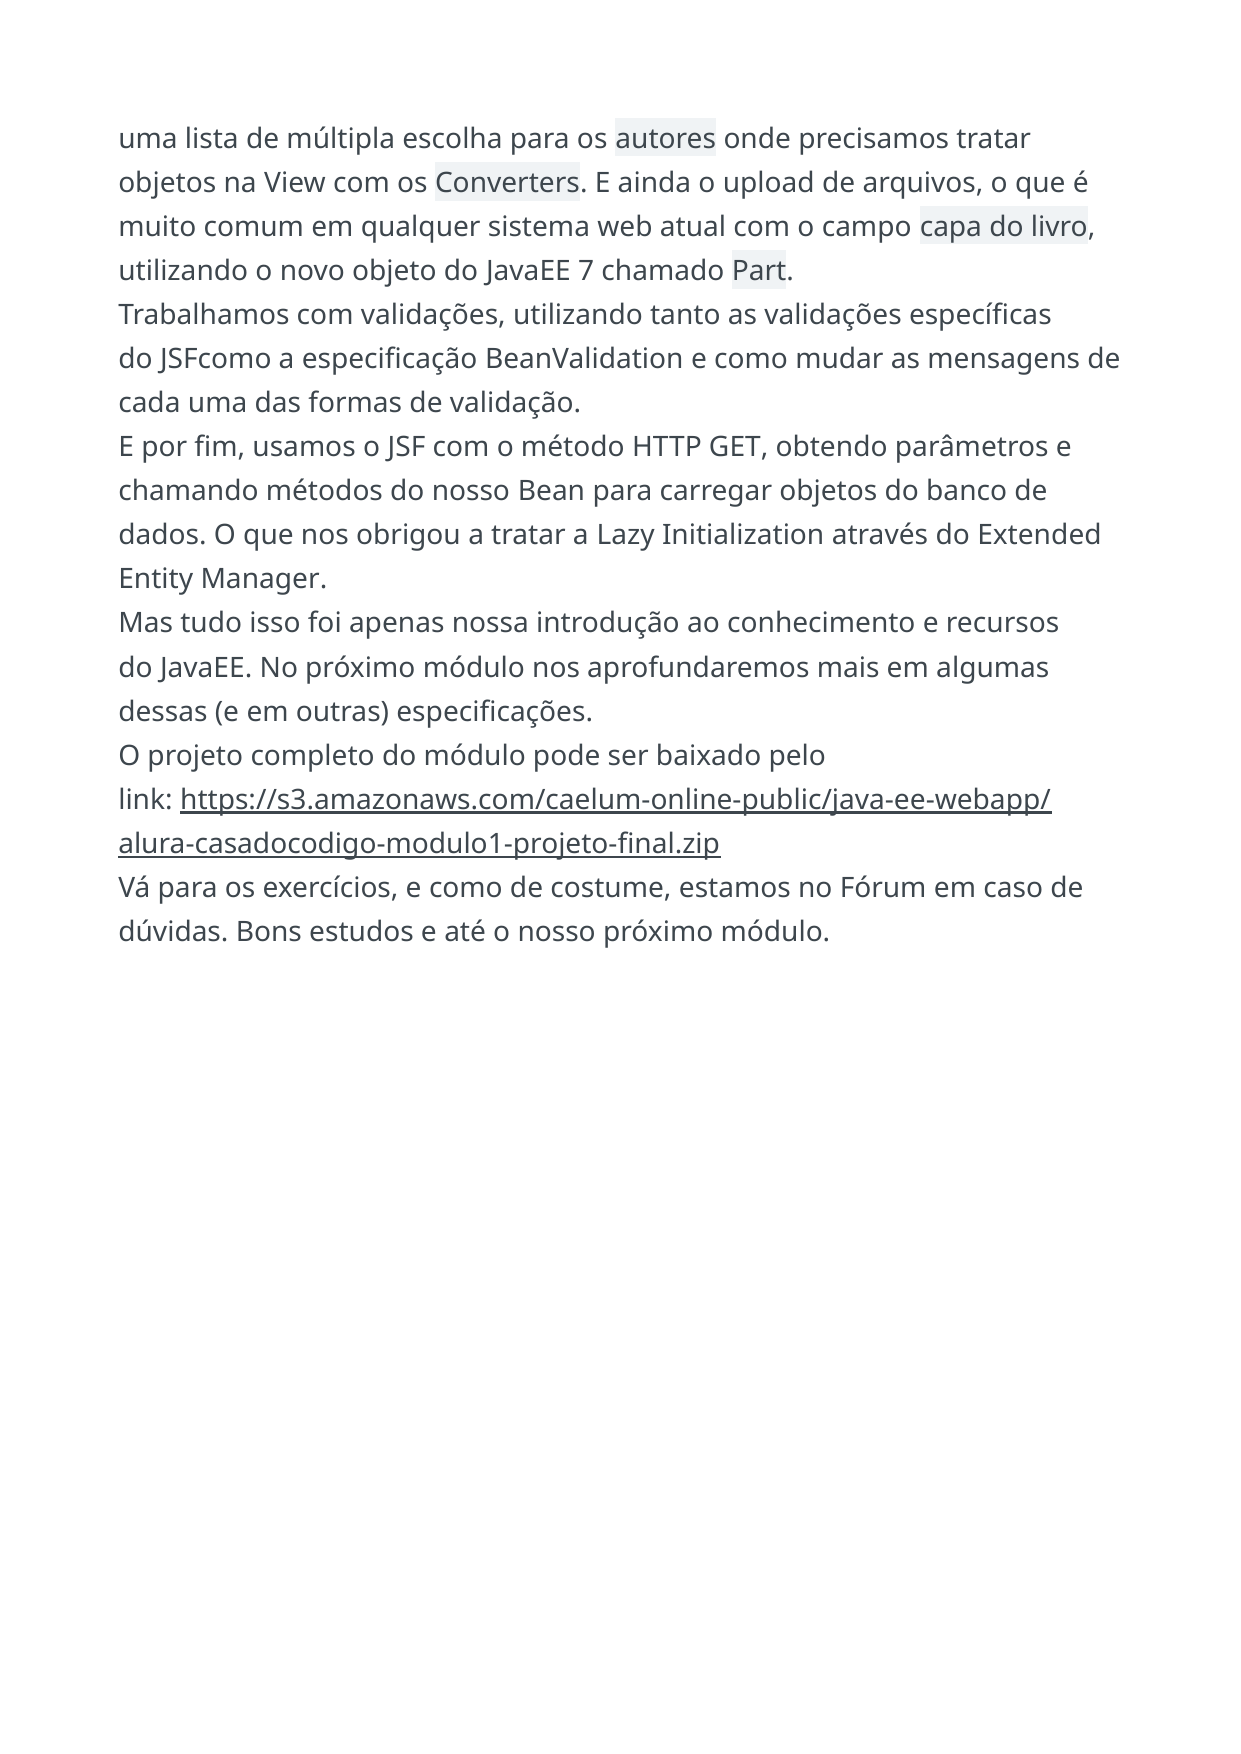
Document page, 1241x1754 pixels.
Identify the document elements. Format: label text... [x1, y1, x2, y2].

text Trabalhamos com validações, utilizando tanto as validações específicas do JSFcomo a especificação BeanValidation e como mudar as mensagens de cada uma das formas de validação. [118, 294, 1122, 421]
text Mas tudo isso foi apenas nossa introdução ao conhecimento e recursos do JavaEE. No próximo módulo nos aprofundaremos mais em algumas dessas (e em outras) especificações. [118, 603, 1122, 729]
text Vá para os exercícios, e como de costume, estamos no Fórum em caso de dúvidas. Bons estudos e até o nosso próximo módulo. [118, 867, 1122, 949]
text uma lista de múltipla escolha para os autores onde precisamos tratar objetos na View com os Converters. E ainda o upload de arquivos, o que é muito comum em qualquer sistema web atual com o campo capa do livro, utilizando o novo objeto do JavaEE 7 chamado Part. [118, 118, 1122, 289]
text O projeto completo do módulo pode ser baixado pelo link: https://s3.amazonaws.com/caelum-online-public/java-ee-webapp/alura-casadocodigo-modulo1-projeto-final.zip [118, 735, 1122, 861]
text E por fim, usamos o JSF com o método HTTP GET, obtendo parâmetros e chamando métodos do nosso Bean para carregar objetos do banco de dados. O que nos obrigou a tratar a Lazy Initialization através do Extended Entity Manager. [118, 427, 1122, 597]
